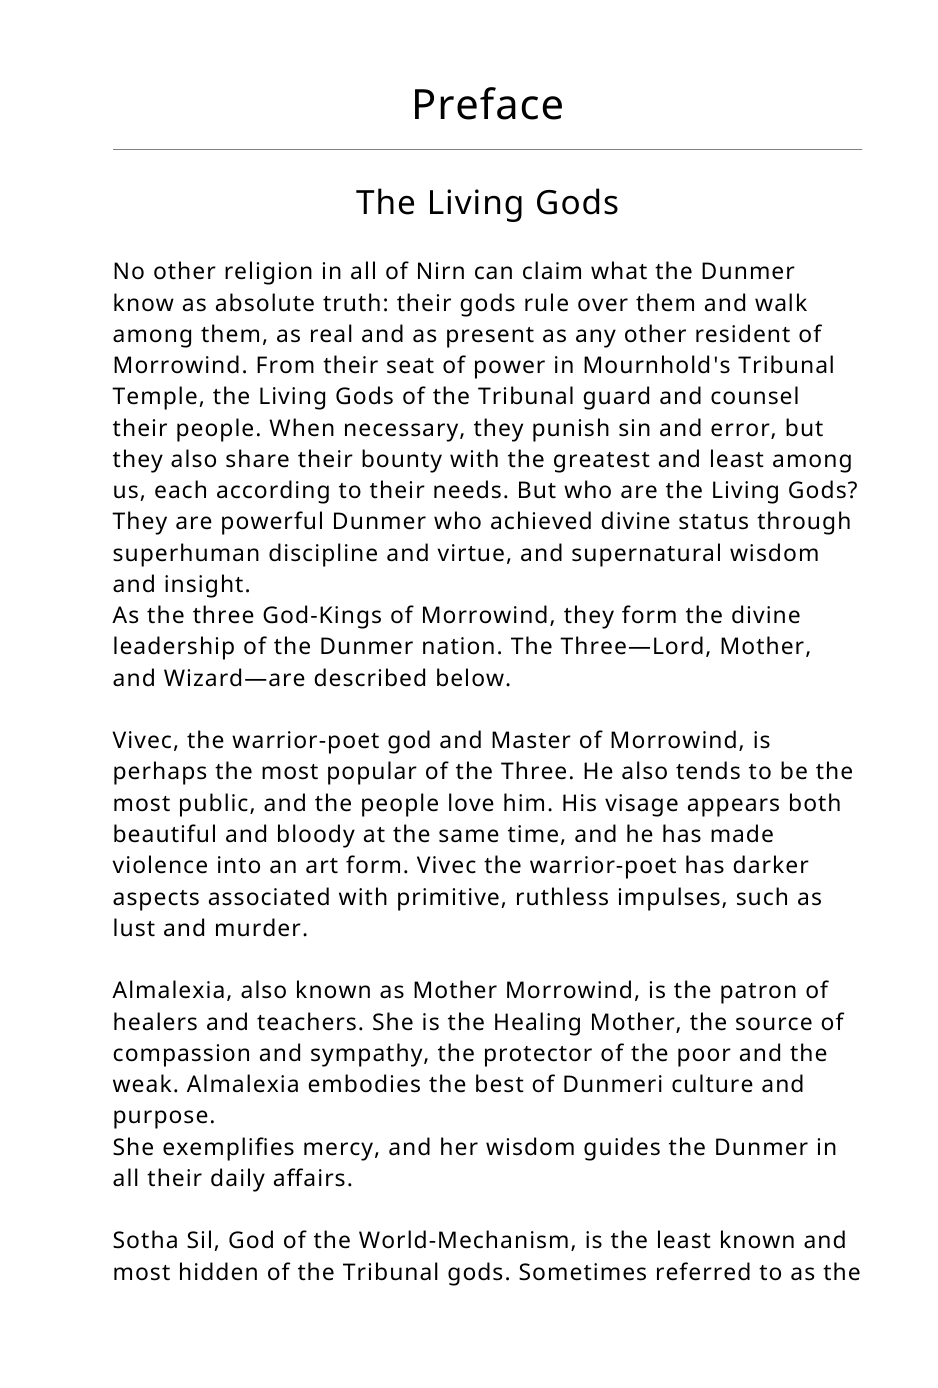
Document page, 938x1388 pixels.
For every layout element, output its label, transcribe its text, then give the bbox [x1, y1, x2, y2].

text No other religion in all of Nirn can claim what the Dunmer know as absolute truth: their gods rule over them and walk among them, as real and as present as any other resident of Morrowind. From their seat of power in Mournhold's Tribunal Temple, the Living Gods of the Tribunal guard and counsel their people. When necessary, they punish sin and error, but they also share their bounty with the greatest and least among us, each according to their needs. But who are the Living Gods? They are powerful Dunmer who achieved divine status through superhuman discipline and virtue, and supernatural wisdom and insight. As the three God-Kings of Morrowind, they form the divine leadership of the Dunmer nation. The Three—Lord, Mother, and Wizard—are described below. [112, 255, 862, 693]
text Almalexia, also known as Mother Morrowind, is the patron of healers and teachers. She is the Healing Mother, the source of compassion and sympathy, the protector of the poor and the weak. Almalexia embodies the best of Dunmeri culture and purpose. She exemplifies mercy, and her wisdom guides the Dunmer in all their daily affairs. [112, 974, 862, 1193]
text Preface [112, 75, 862, 132]
text Sotha Sil, God of the World-Mechanism, is the least known and most hidden of the Tribunal gods. Sometimes referred to as the [112, 1224, 862, 1287]
text The Living Gods [112, 179, 862, 224]
text Vivec, the warrior-poet god and Master of Morrowind, is perhaps the most popular of the Three. He also tends to be the most public, and the people love him. His visage appears both beautiful and bloody at the same time, and he has made violence into an art form. Vivec the warrior-poet has darker aspects associated with primitive, ruthless impulses, such as lust and murder. [112, 724, 862, 943]
